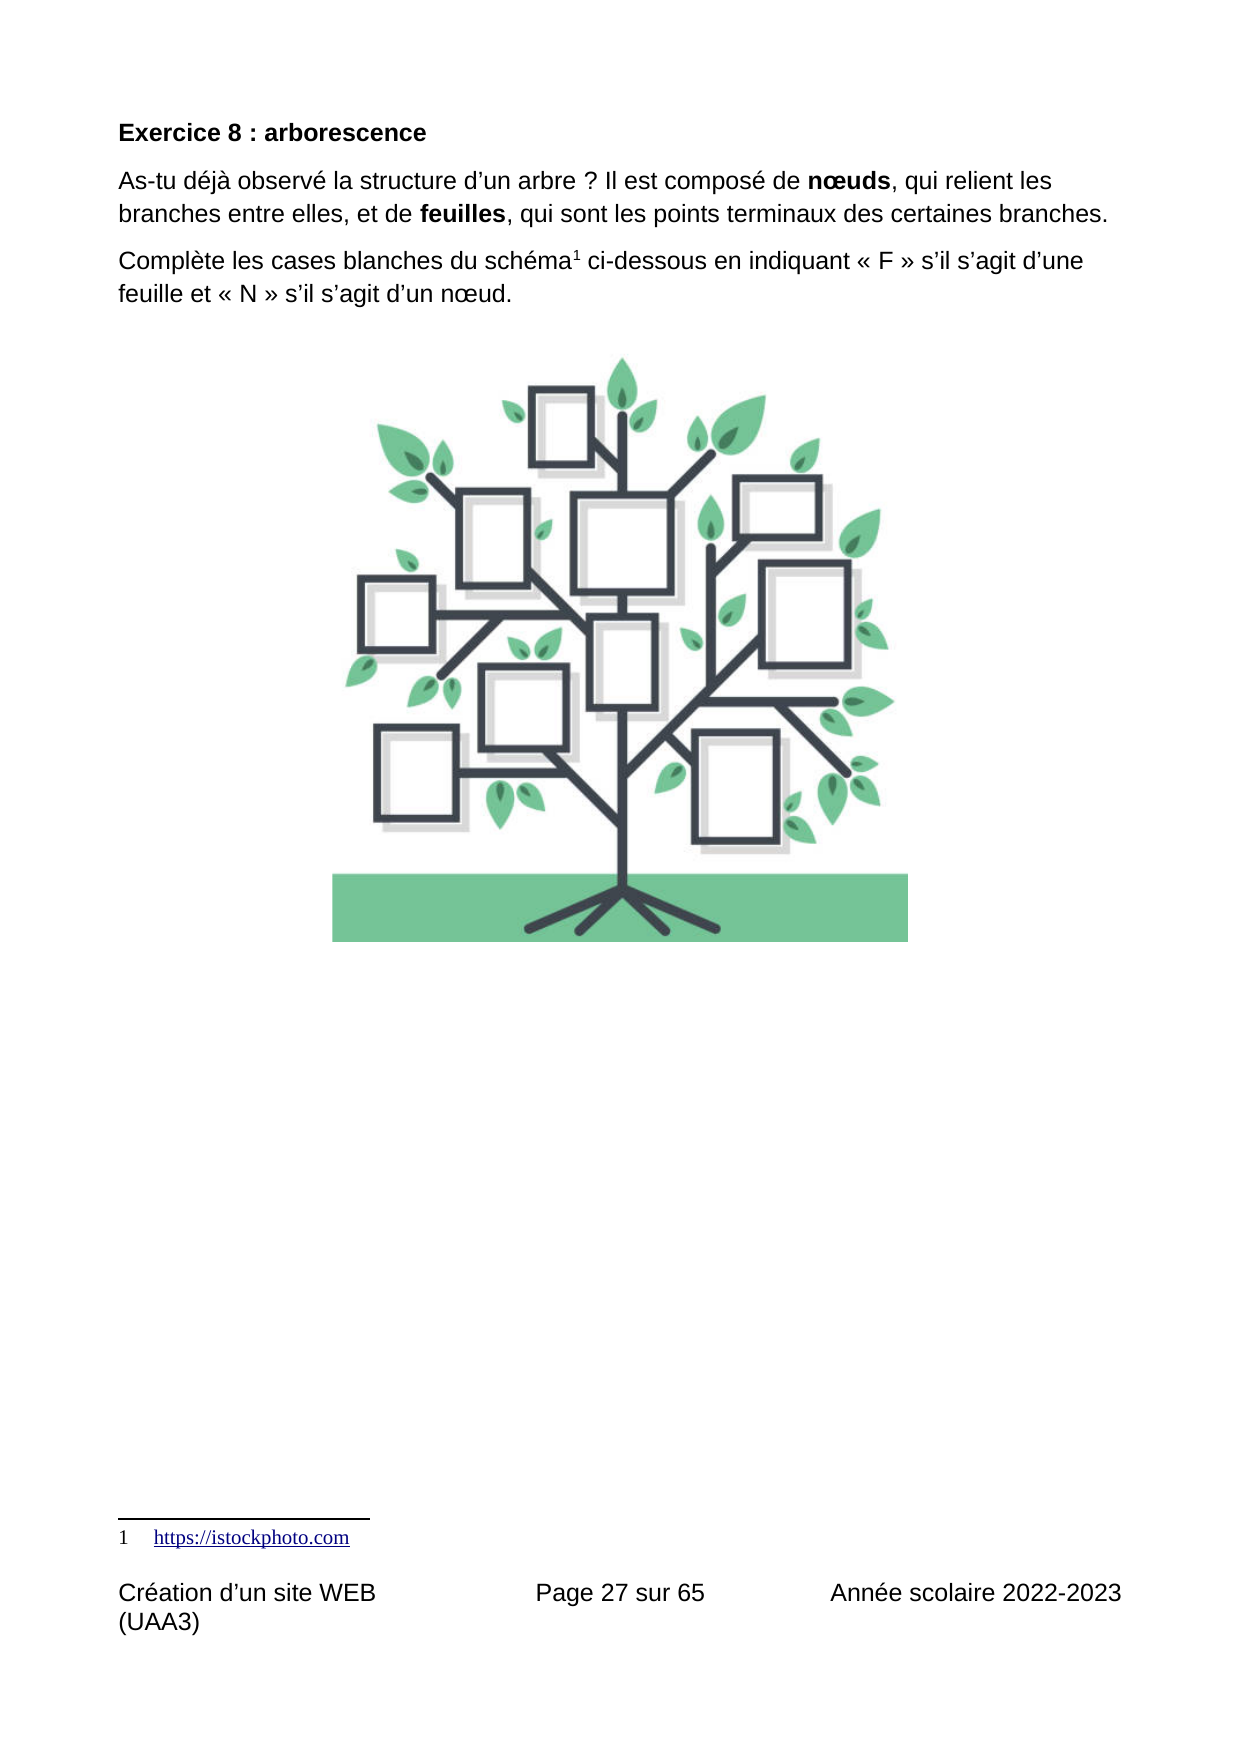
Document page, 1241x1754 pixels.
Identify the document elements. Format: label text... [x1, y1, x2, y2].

text https://istockphoto.com [118, 1525, 1122, 1549]
text As-tu déjà observé la structure d’un arbre ? Il est composé de nœuds, qui relient les branches entre elles, et de feuilles, qui sont les points terminaux des certaines branches. [118, 166, 1122, 227]
text Exercice 8 : arborescence [118, 118, 1122, 147]
text Complète les cases blanches du schéma ci-dessous en indiquant « F » s’il s’agit d’une feuille et « N » s’il s’agit d’un nœud. [118, 246, 1122, 308]
picture [332, 345, 908, 942]
